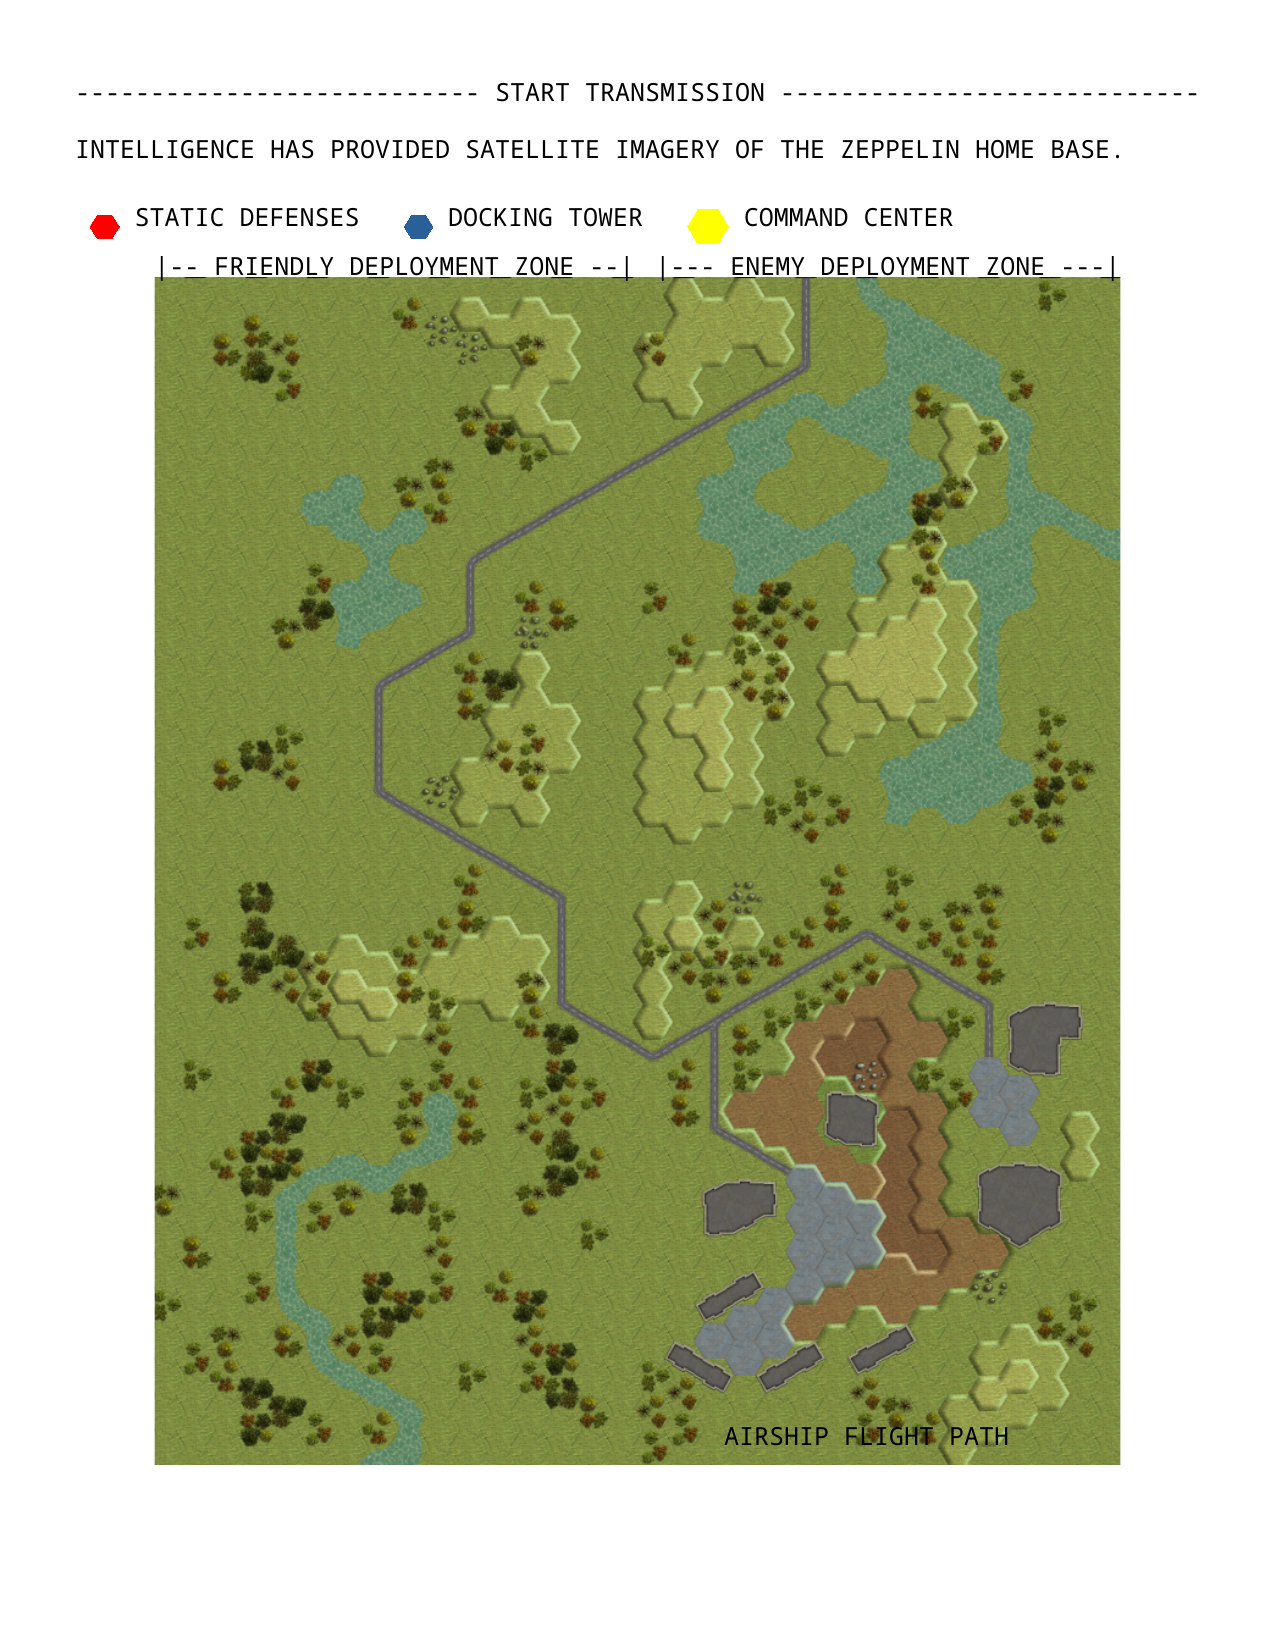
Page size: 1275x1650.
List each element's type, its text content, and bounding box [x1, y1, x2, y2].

text INTELLIGENCE HAS PROVIDED SATELLITE IMAGERY OF THE ZEPPELIN HOME BASE. [75, 132, 1200, 166]
picture [154, 277, 1121, 1465]
text --------------------------- START TRANSMISSION ---------------------------- [75, 75, 1200, 109]
text STATIC DEFENSES DOCKING TOWER COMMAND CENTER [75, 200, 1200, 244]
